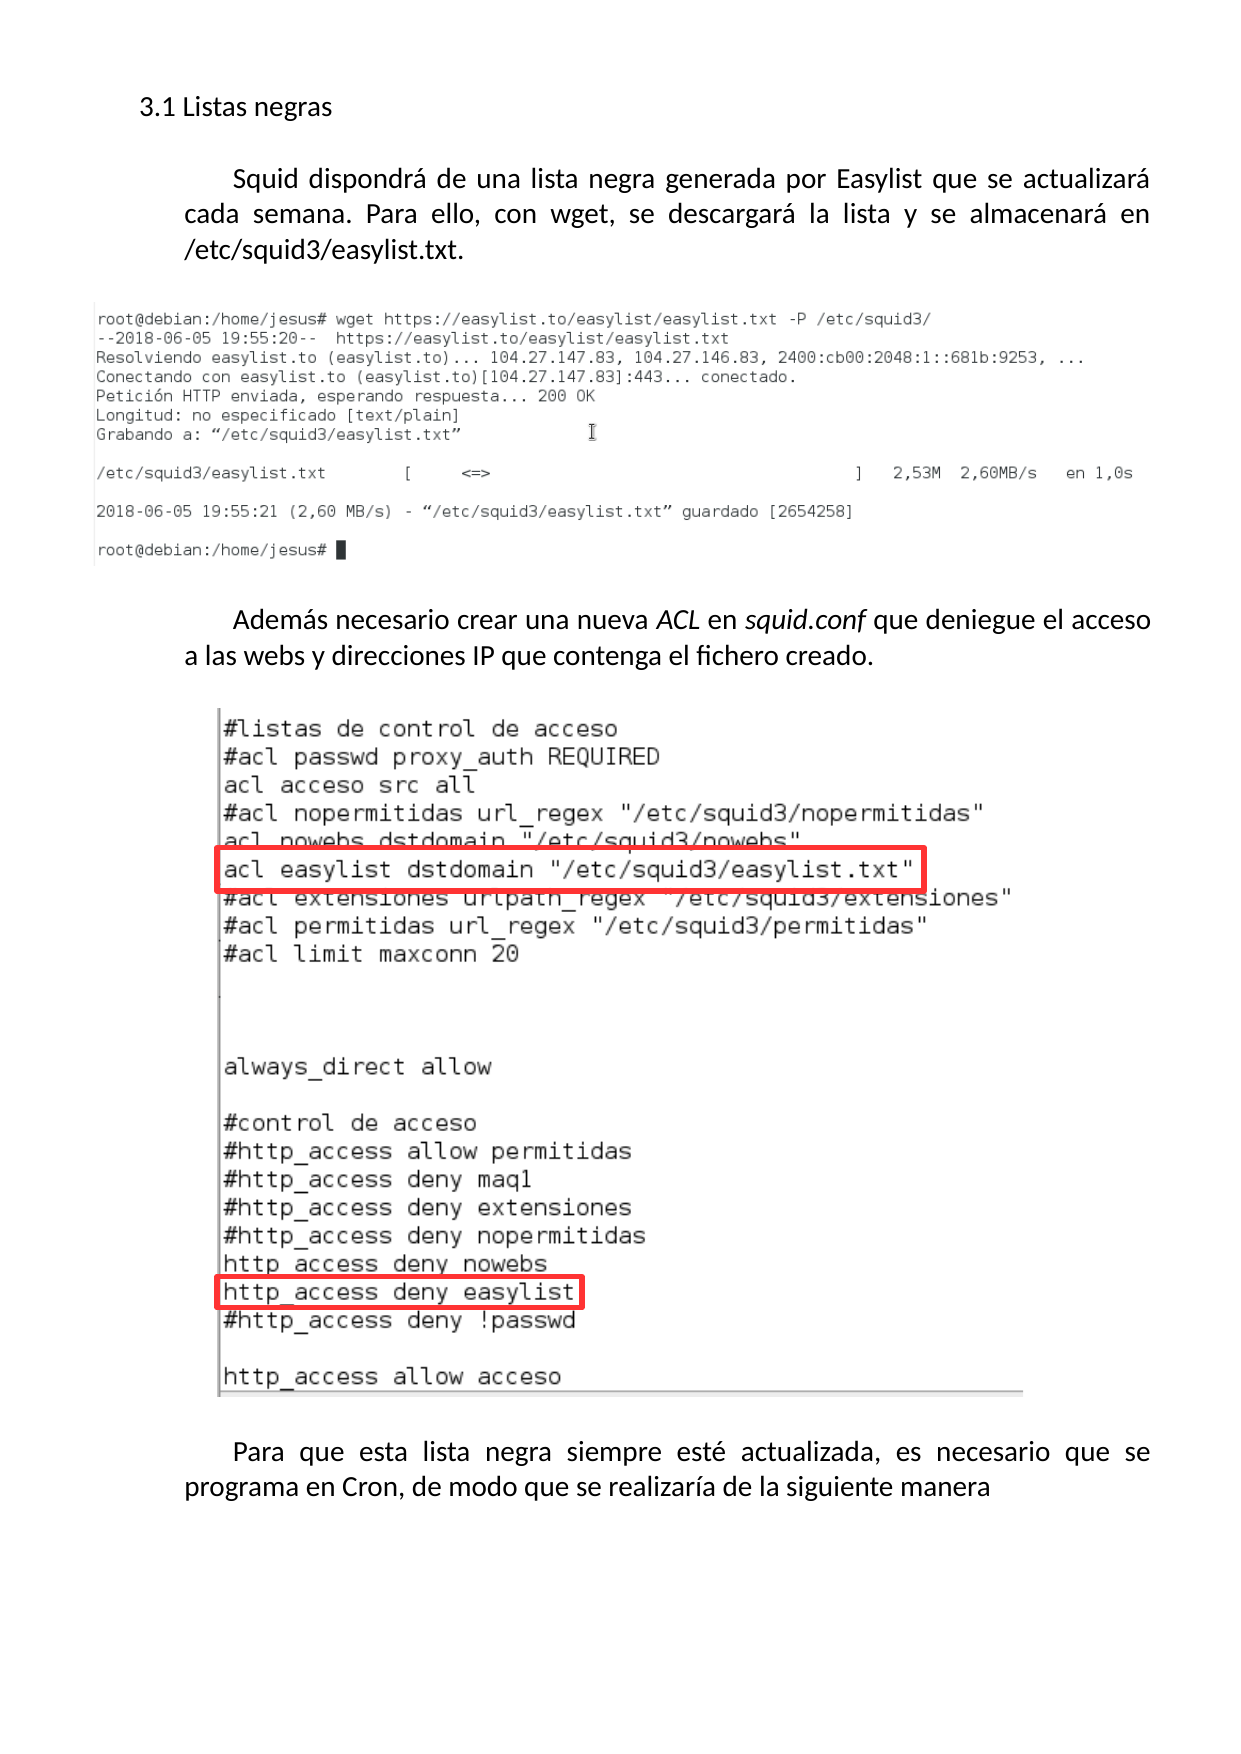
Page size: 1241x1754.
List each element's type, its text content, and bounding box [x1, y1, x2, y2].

text 3.1 Listas negras [139, 88, 1152, 124]
text Para que esta lista negra siempre esté actualizada, es necesario que se programa en Cron, de modo que se realizaría de la siguiente manera [184, 1433, 1152, 1504]
picture [220, 850, 921, 888]
text Squid dispondrá de una lista negra generada por Easylist que se actualizará cada semana. Para ello, con wget, se descargará la lista y se almacenará en /etc/squid3/easylist.txt. [184, 160, 1152, 267]
text Además necesario crear una nueva ACL en squid.conf que deniegue el acceso a las webs y direcciones IP que contenga el fichero creado. [184, 601, 1152, 672]
picture [93, 302, 1147, 566]
picture [220, 1279, 579, 1305]
picture [217, 708, 1024, 1397]
